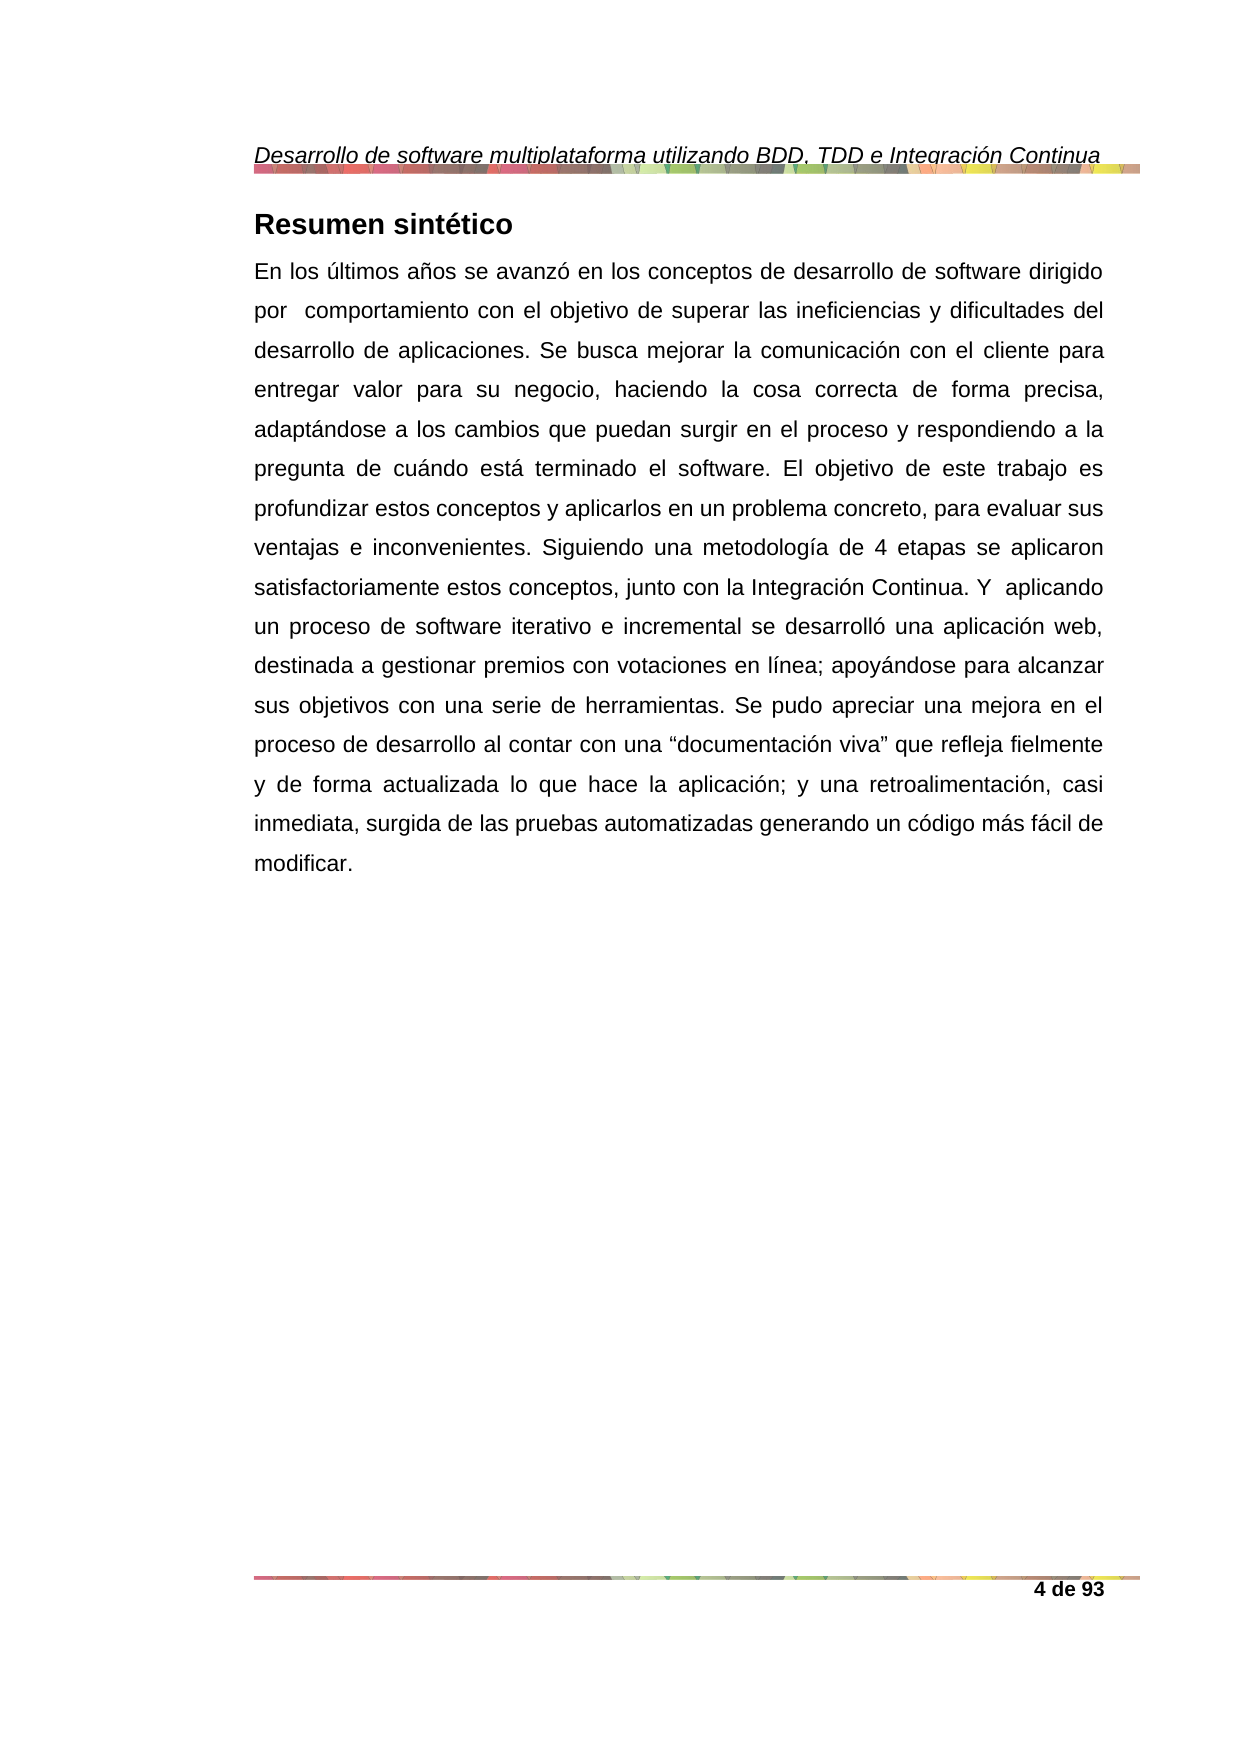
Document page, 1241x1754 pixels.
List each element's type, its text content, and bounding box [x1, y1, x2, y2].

text En los últimos años se avanzó en los conceptos de desarrollo de software dirigido por comportamiento con el objetivo de superar las ineficiencias y dificultades del desarrollo de aplicaciones. Se busca mejorar la comunicación con el cliente para entregar valor para su negocio, haciendo la cosa correcta de forma precisa, adaptándose a los cambios que puedan surgir en el proceso y respondiendo a la pregunta de cuándo está terminado el software. El objetivo de este trabajo es profundizar estos conceptos y aplicarlos en un problema concreto, para evaluar sus ventajas e inconvenientes. Siguiendo una metodología de 4 etapas se aplicaron satisfactoriamente estos conceptos, junto con la Integración Continua. Y aplicando un proceso de software iterativo e incremental se desarrolló una aplicación web, destinada a gestionar premios con votaciones en línea; apoyándose para alcanzar sus objetivos con una serie de herramientas. Se pudo apreciar una mejora en el proceso de desarrollo al contar con una “documentación viva” que refleja fielmente y de forma actualizada lo que hace la aplicación; y una retroalimentación, casi inmediata, surgida de las pruebas automatizadas generando un código más fácil de modificar. [254, 258, 1104, 876]
text Resumen sintético [254, 207, 1104, 241]
